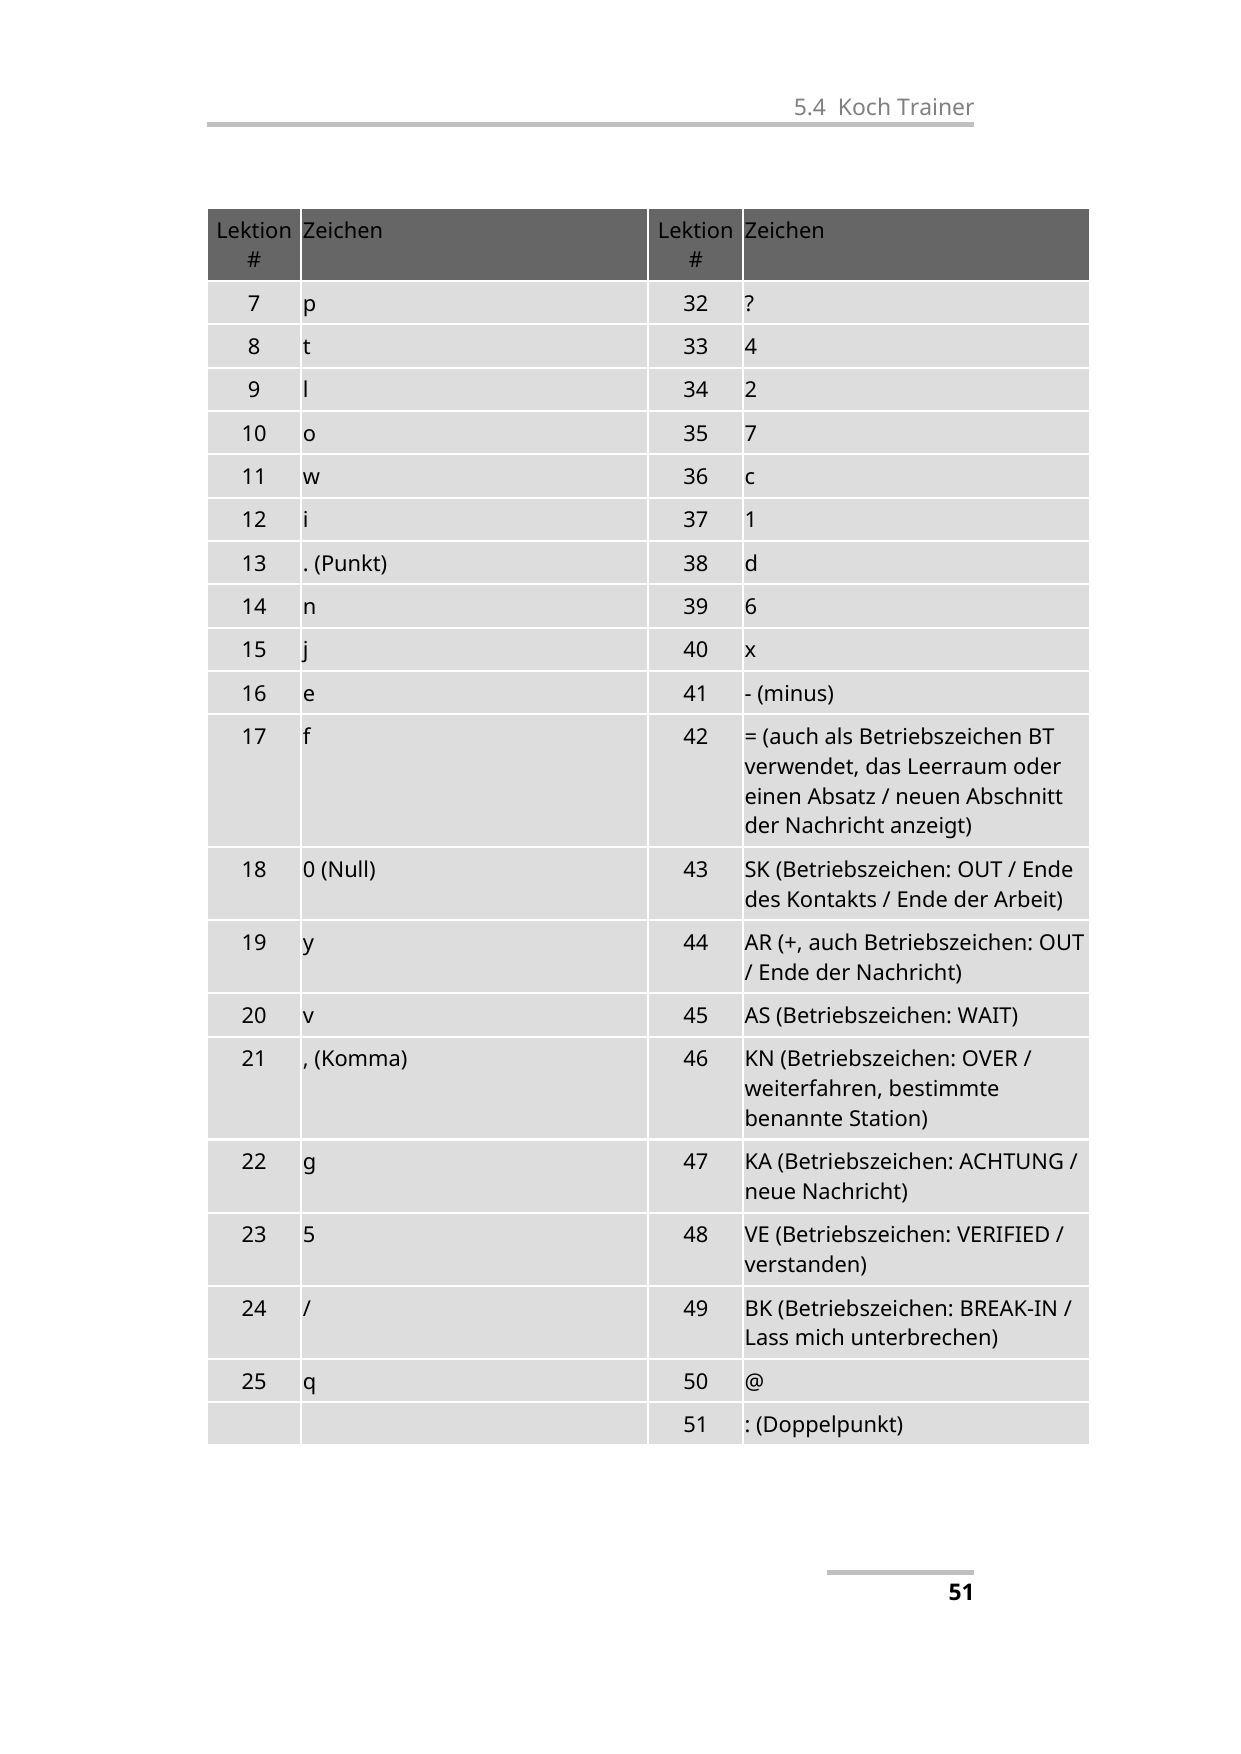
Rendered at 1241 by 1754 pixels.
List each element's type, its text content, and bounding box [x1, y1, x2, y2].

table_cell 15 [208, 629, 300, 670]
table_cell 43 [649, 848, 742, 919]
table_cell 45 [649, 994, 742, 1036]
table_cell 34 [649, 369, 742, 410]
table_cell 4 [744, 325, 1089, 367]
table_cell 9 [208, 369, 300, 410]
table_cell 22 [208, 1141, 300, 1212]
table_cell 42 [649, 715, 742, 846]
table_cell VE (Betriebszeichen: VERIFIED / verstanden) [744, 1214, 1089, 1285]
table_cell 39 [649, 585, 742, 627]
table_cell v [302, 994, 647, 1036]
table_cell / [302, 1287, 647, 1358]
table_cell 23 [208, 1214, 300, 1285]
table_cell 25 [208, 1360, 300, 1401]
table_cell i [302, 499, 647, 540]
table_cell 8 [208, 325, 300, 367]
table_cell 10 [208, 412, 300, 453]
table_cell KA (Betriebszeichen: ACHTUNG / neue Nachricht) [744, 1141, 1089, 1212]
table_cell d [744, 542, 1089, 583]
table_cell , (Komma) [302, 1038, 647, 1138]
table_cell 20 [208, 994, 300, 1036]
table_cell 14 [208, 585, 300, 627]
table_cell 6 [744, 585, 1089, 627]
table_cell 16 [208, 672, 300, 713]
table_cell n [302, 585, 647, 627]
table_cell 38 [649, 542, 742, 583]
table_cell c [744, 455, 1089, 497]
table_cell 36 [649, 455, 742, 497]
table_cell t [302, 325, 647, 367]
table_cell 50 [649, 1360, 742, 1401]
table_cell o [302, 412, 647, 453]
table_cell g [302, 1141, 647, 1212]
table_cell [208, 1403, 300, 1444]
table_cell = (auch als Betriebszeichen BT verwendet, das Leerraum oder einen Absatz / neuen Abschnitt der Nachricht anzeigt) [744, 715, 1089, 846]
table_cell : (Doppelpunkt) [744, 1403, 1089, 1444]
table_cell 51 [649, 1403, 742, 1444]
table_cell 0 (Null) [302, 848, 647, 919]
table_cell [302, 1403, 647, 1444]
table_cell 40 [649, 629, 742, 670]
table_cell f [302, 715, 647, 846]
table_header Lektion # [649, 209, 742, 280]
table_cell 12 [208, 499, 300, 540]
table_cell x [744, 629, 1089, 670]
table_cell ? [744, 282, 1089, 323]
table_cell 2 [744, 369, 1089, 410]
table_header Zeichen [744, 209, 1089, 280]
table_cell 44 [649, 921, 742, 992]
table_cell 21 [208, 1038, 300, 1138]
table_cell @ [744, 1360, 1089, 1401]
table_cell e [302, 672, 647, 713]
table_cell 7 [744, 412, 1089, 453]
table_cell 37 [649, 499, 742, 540]
table_cell 5 [302, 1214, 647, 1285]
table_cell 11 [208, 455, 300, 497]
table_cell l [302, 369, 647, 410]
table_cell y [302, 921, 647, 992]
table_cell 46 [649, 1038, 742, 1138]
table_cell BK (Betriebszeichen: BREAK-IN / Lass mich unterbrechen) [744, 1287, 1089, 1358]
table_cell 47 [649, 1141, 742, 1212]
table_header Zeichen [302, 209, 647, 280]
table_cell 7 [208, 282, 300, 323]
table_cell SK (Betriebszeichen: OUT / Ende des Kontakts / Ende der Arbeit) [744, 848, 1089, 919]
table_cell KN (Betriebszeichen: OVER / weiterfahren, bestimmte benannte Station) [744, 1038, 1089, 1138]
table_cell 33 [649, 325, 742, 367]
table_cell p [302, 282, 647, 323]
table_cell j [302, 629, 647, 670]
table_cell q [302, 1360, 647, 1401]
table_cell AS (Betriebszeichen: WAIT) [744, 994, 1089, 1036]
table_cell AR (+, auch Betriebszeichen: OUT / Ende der Nachricht) [744, 921, 1089, 992]
table_cell - (minus) [744, 672, 1089, 713]
table_cell 24 [208, 1287, 300, 1358]
table_cell . (Punkt) [302, 542, 647, 583]
table_cell 35 [649, 412, 742, 453]
table_cell 1 [744, 499, 1089, 540]
table_cell 41 [649, 672, 742, 713]
table_cell 49 [649, 1287, 742, 1358]
table_cell 48 [649, 1214, 742, 1285]
table_cell 19 [208, 921, 300, 992]
table_cell 32 [649, 282, 742, 323]
table_cell 17 [208, 715, 300, 846]
table_cell w [302, 455, 647, 497]
table_cell 18 [208, 848, 300, 919]
table_header Lektion # [208, 209, 300, 280]
table_cell 13 [208, 542, 300, 583]
